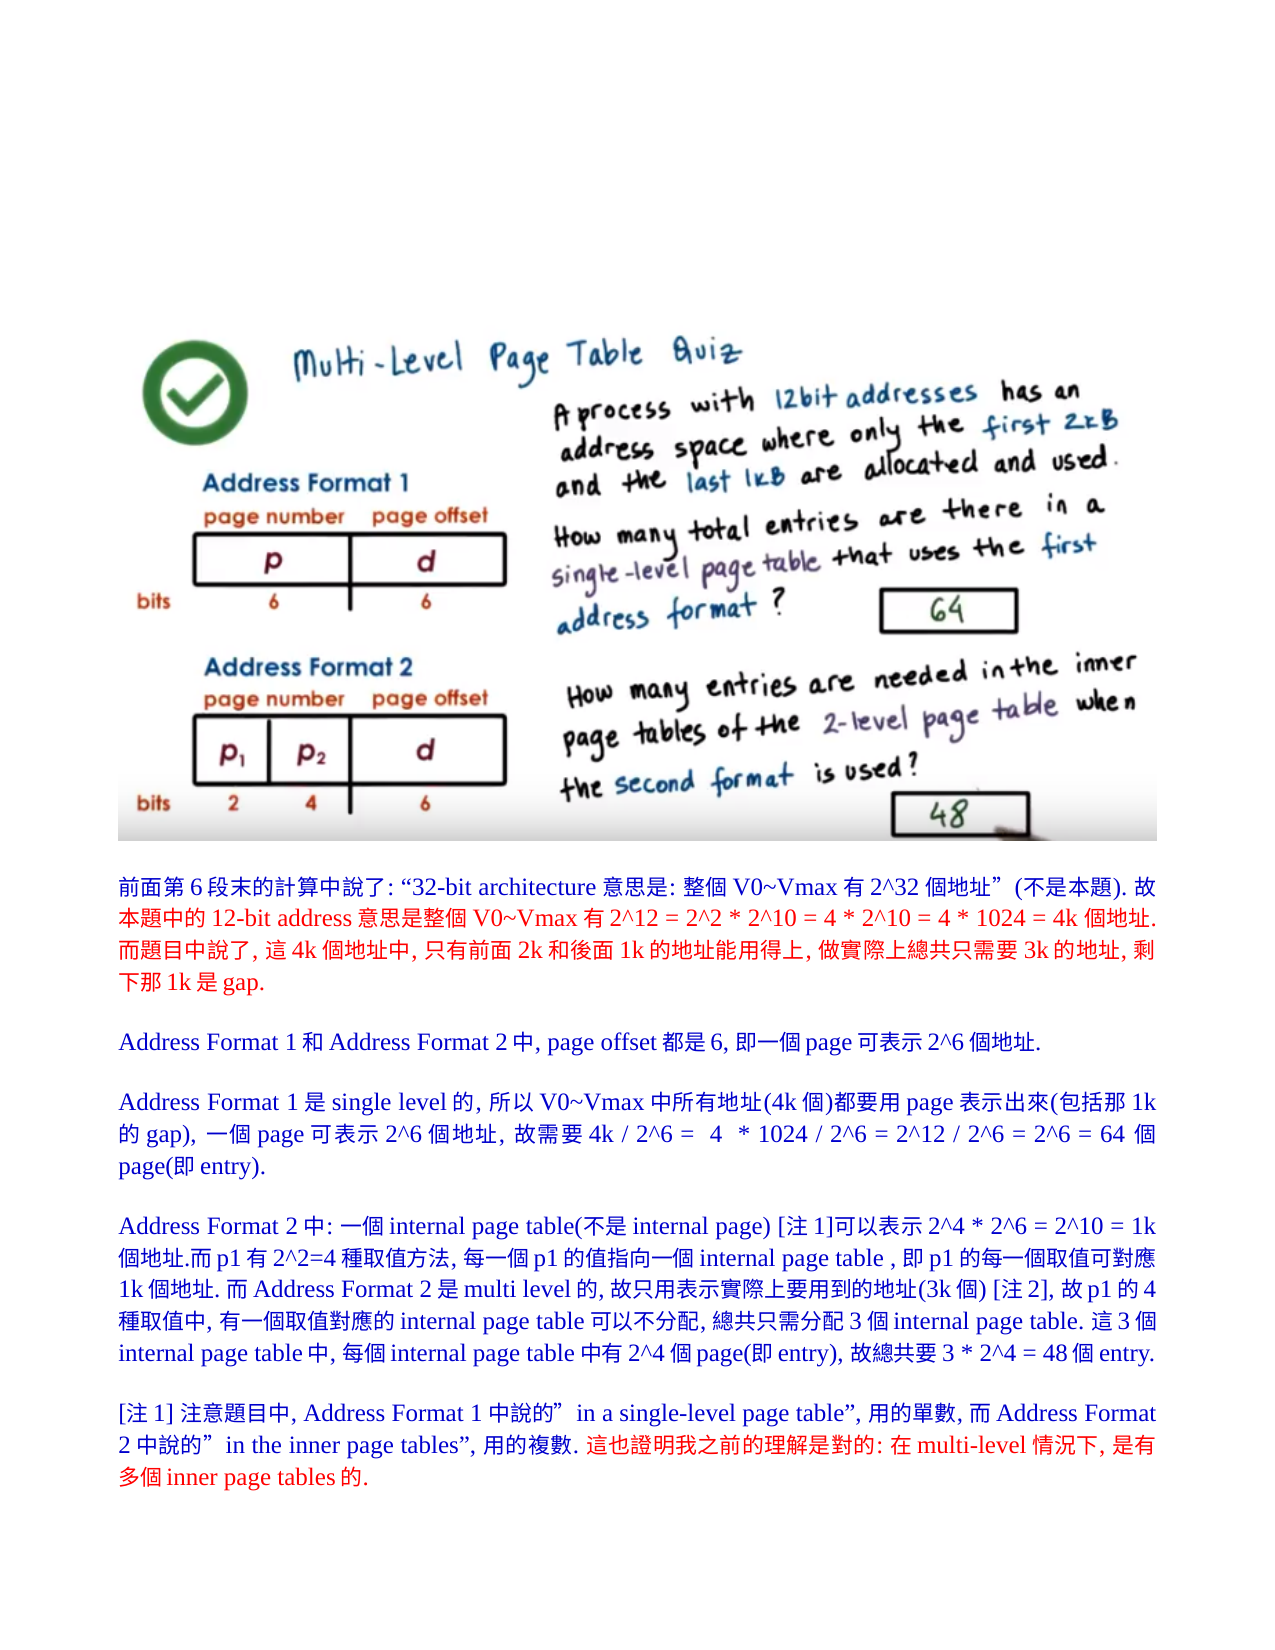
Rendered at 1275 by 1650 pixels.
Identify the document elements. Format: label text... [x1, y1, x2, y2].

text Address Format 1是single level的, 所以V0~Vmax中所有地址(4k個)都要用page表示出來(包括那1k的gap), 一個page可表示2^6個地址, 故需要4k / 2^6 = 4 * 1024 / 2^6 = 2^12 / 2^6 = 2^6 = 64個page(即entry). [118, 1085, 1157, 1180]
text 前面第6段末的計算中說了: “32-bit architecture意思是: 整個V0~Vmax有2^32個地址”(不是本題). 故本題中的12-bit address意思是整個V0~Vmax有2^12 = 2^2 * 2^10 = 4 * 2^10 = 4 * 1024 = 4k個地址. 而題目中說了, 這4k個地址中, 只有前面2k和後面1k的地址能用得上, 做實際上總共只需要3k的地址, 剩下那1k是gap. [118, 869, 1157, 996]
text Address Format 2中: 一個internal page table(不是internal page) [注1]可以表示2^4 * 2^6 = 2^10 = 1k個地址.而p1有2^2=4種取值方法, 每一個p1的值指向一個internal page table , 即p1的每一個取值可對應1k個地址. 而Address Format 2是multi level的, 故只用表示實際上要用到的地址(3k個) [注2], 故p1的4種取值中, 有一個取值對應的internal page table可以不分配, 總共只需分配3個internal page table. 這3個internal page table中, 每個internal page table中有2^4個page(即entry), 故總共要3 * 2^4 = 48個entry. [118, 1209, 1157, 1367]
picture [118, 319, 1157, 841]
text Address Format 1和Address Format 2中, page offset都是6, 即一個page可表示2^6個地址. [118, 1025, 1157, 1057]
text [注1] 注意題目中, Address Format 1中說的”in a single-level page table”, 用的單數, 而Address Format 2中說的”in the inner page tables”, 用的複數. 這也證明我之前的理解是對的: 在multi-level情況下, 是有多個inner page tables的. [118, 1396, 1157, 1491]
